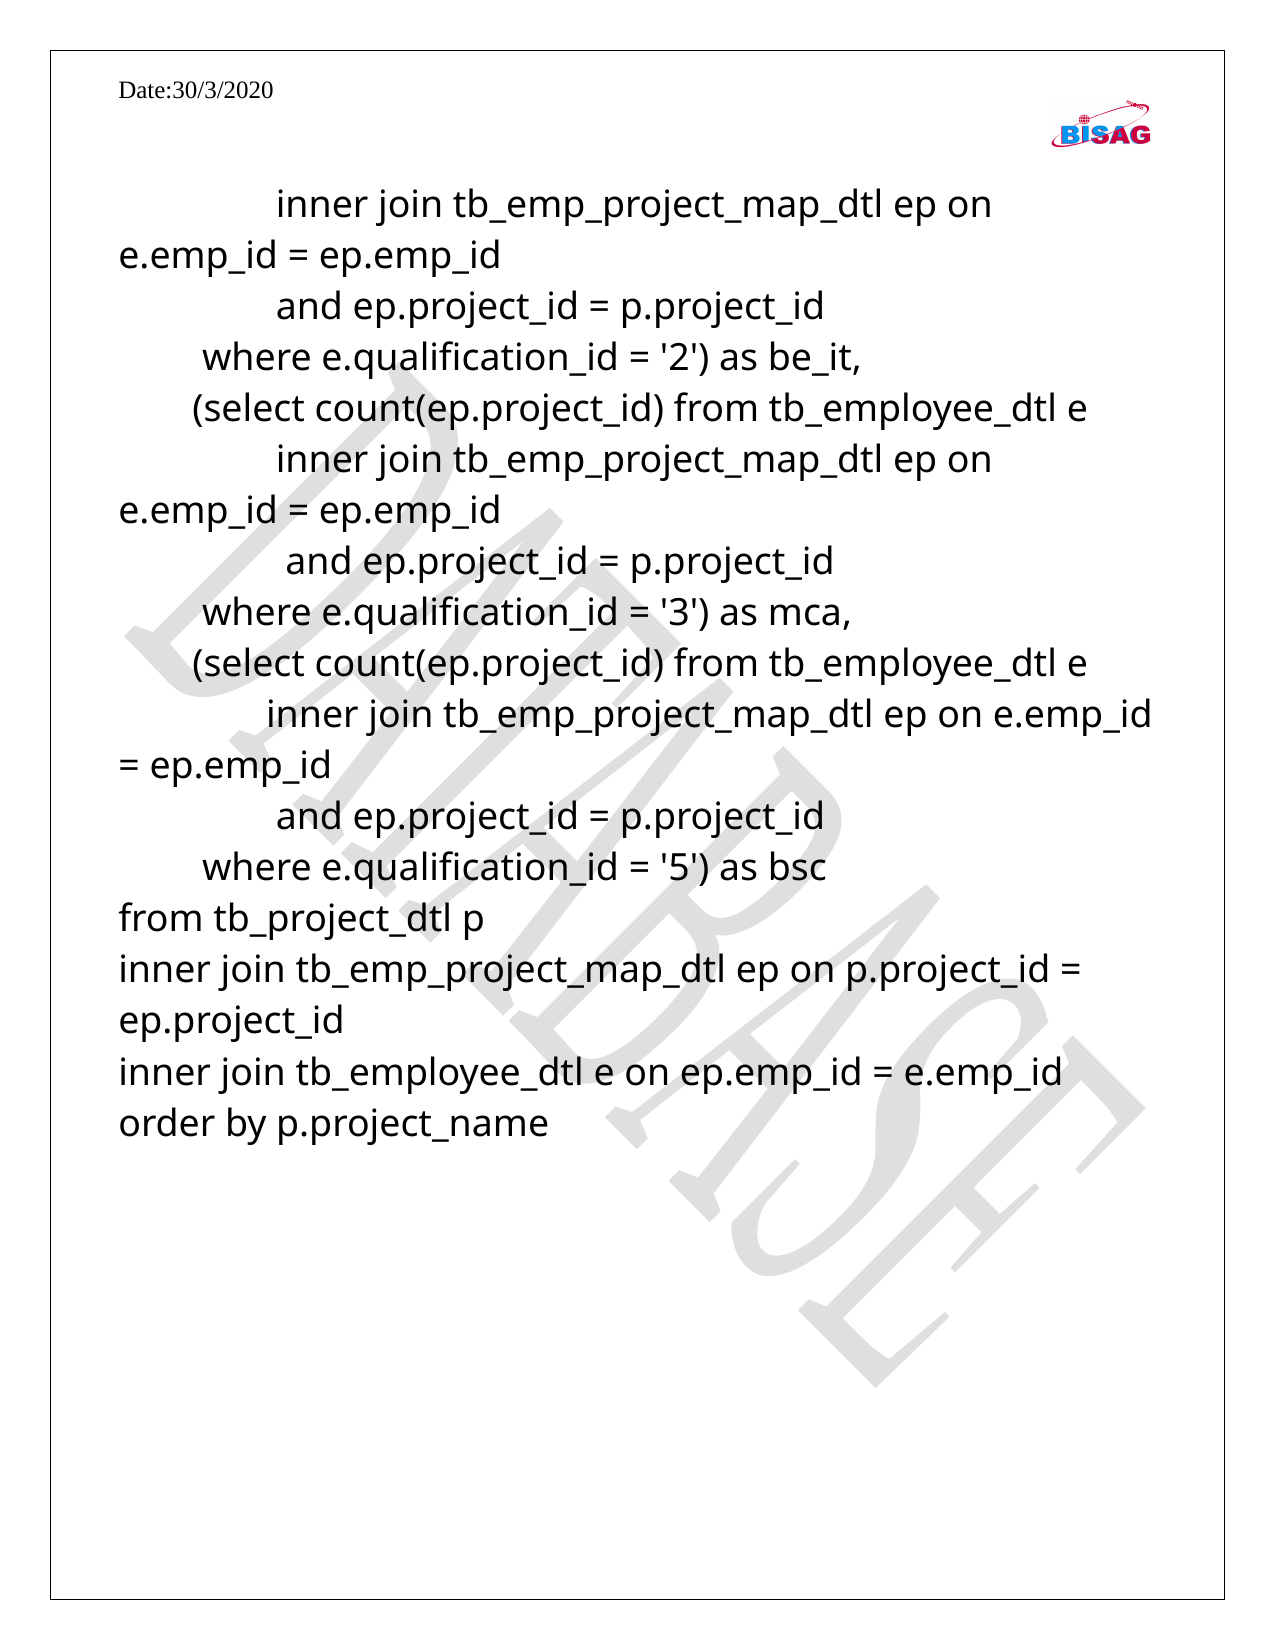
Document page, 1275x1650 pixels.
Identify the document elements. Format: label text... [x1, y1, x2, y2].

text inner join tb_emp_project_map_dtl ep on p.project_id = ep.project_id [660, 943, 849, 1045]
text and ep.project_id = p.project_id [828, 789, 1157, 841]
text and ep.project_id = p.project_id [118, 279, 1157, 330]
text where e.qualification_id = '3') as mca, [477, 585, 606, 636]
text inner join tb_emp_project_map_dtl ep on e.emp_id = ep.emp_id [595, 719, 685, 789]
text where e.qualification_id = '3') as mca, [317, 585, 448, 636]
text inner join tb_emp_project_map_dtl ep on e.emp_id = ep.emp_id [118, 177, 1157, 279]
text inner join tb_emp_project_map_dtl ep on p.project_id = ep.project_id [555, 943, 696, 1045]
text where e.qualification_id = '5') as bsc [393, 841, 507, 892]
text (select count(ep.project_id) from tb_employee_dtl e [118, 636, 172, 687]
picture [1048, 98, 1154, 149]
text inner join tb_employee_dtl e on ep.emp_id = e.emp_id [118, 1045, 717, 1096]
text (select count(ep.project_id) from tb_employee_dtl e [438, 636, 587, 687]
text inner join tb_emp_project_map_dtl ep on e.emp_id = ep.emp_id [281, 432, 430, 534]
text where e.qualification_id = '5') as bsc [581, 841, 712, 892]
text [751, 1096, 879, 1147]
text where e.qualification_id = '3') as mca, [179, 585, 337, 636]
text from tb_project_dtl p [118, 892, 441, 943]
text inner join tb_employee_dtl e on ep.emp_id = e.emp_id [921, 1045, 1068, 1096]
text (select count(ep.project_id) from tb_employee_dtl e [244, 636, 383, 687]
text and ep.project_id = p.project_id [544, 789, 632, 841]
text inner join tb_employee_dtl e on ep.emp_id = e.emp_id [673, 1051, 767, 1096]
text (select count(ep.project_id) from tb_employee_dtl e [420, 381, 1157, 432]
text and ep.project_id = p.project_id [339, 789, 434, 841]
text and ep.project_id = p.project_id [620, 789, 764, 841]
text order by p.project_name [118, 1096, 651, 1147]
text (select count(ep.project_id) from tb_employee_dtl e [171, 636, 281, 673]
text and ep.project_id = p.project_id [516, 534, 1157, 585]
text inner join tb_employee_dtl e on ep.emp_id = e.emp_id [790, 1045, 909, 1096]
text where e.qualification_id = '2') as be_it, [118, 330, 1157, 381]
text from tb_project_dtl p [869, 923, 894, 943]
text inner join tb_emp_project_map_dtl ep on e.emp_id = ep.emp_id [118, 687, 385, 789]
text inner join tb_emp_project_map_dtl ep on p.project_id = ep.project_id [937, 1000, 1020, 1045]
text inner join tb_emp_project_map_dtl ep on p.project_id = ep.project_id [829, 943, 1157, 1045]
text [1109, 1096, 1157, 1147]
text where e.qualification_id = '5') as bsc [692, 841, 810, 892]
text where e.qualification_id = '5') as bsc [799, 841, 1157, 892]
text and ep.project_id = p.project_id [230, 534, 385, 585]
text and ep.project_id = p.project_id [371, 534, 514, 585]
text and ep.project_id = p.project_id [118, 789, 330, 841]
text [1016, 1096, 1116, 1147]
text from tb_project_dtl p [907, 892, 1157, 943]
text inner join tb_emp_project_map_dtl ep on e.emp_id = ep.emp_id [465, 687, 706, 789]
text from tb_project_dtl p [641, 915, 694, 943]
text where e.qualification_id = '3') as mca, [403, 585, 488, 636]
text where e.qualification_id = '3') as mca, [624, 585, 1157, 636]
text inner join tb_emp_project_map_dtl ep on p.project_id = ep.project_id [751, 943, 879, 1045]
text from tb_project_dtl p [432, 892, 552, 943]
text [915, 1096, 1035, 1147]
text and ep.project_id = p.project_id [118, 534, 250, 585]
text [641, 1096, 761, 1147]
text inner join tb_emp_project_map_dtl ep on e.emp_id = ep.emp_id [360, 687, 536, 789]
text where e.qualification_id = '5') as bsc [463, 845, 560, 892]
text where e.qualification_id = '5') as bsc [118, 841, 382, 892]
text from tb_project_dtl p [716, 892, 915, 943]
text inner join tb_emp_project_map_dtl ep on p.project_id = ep.project_id [118, 943, 610, 1045]
text inner join tb_employee_dtl e on ep.emp_id = e.emp_id [1084, 1045, 1157, 1096]
text inner join tb_emp_project_map_dtl ep on e.emp_id = ep.emp_id [118, 432, 352, 534]
text inner join tb_emp_project_map_dtl ep on e.emp_id = ep.emp_id [416, 432, 1157, 534]
text (select count(ep.project_id) from tb_employee_dtl e [639, 636, 1157, 687]
text inner join tb_emp_project_map_dtl ep on e.emp_id = ep.emp_id [660, 687, 1157, 789]
text (select count(ep.project_id) from tb_employee_dtl e [375, 636, 449, 687]
text and ep.project_id = p.project_id [743, 792, 814, 841]
text from tb_project_dtl p [689, 892, 766, 917]
text from tb_project_dtl p [542, 892, 661, 943]
text and ep.project_id = p.project_id [413, 789, 574, 841]
text where e.qualification_id = '3') as mca, [118, 585, 199, 636]
text (select count(ep.project_id) from tb_employee_dtl e [118, 381, 394, 432]
text (select count(ep.project_id) from tb_employee_dtl e [567, 636, 646, 687]
